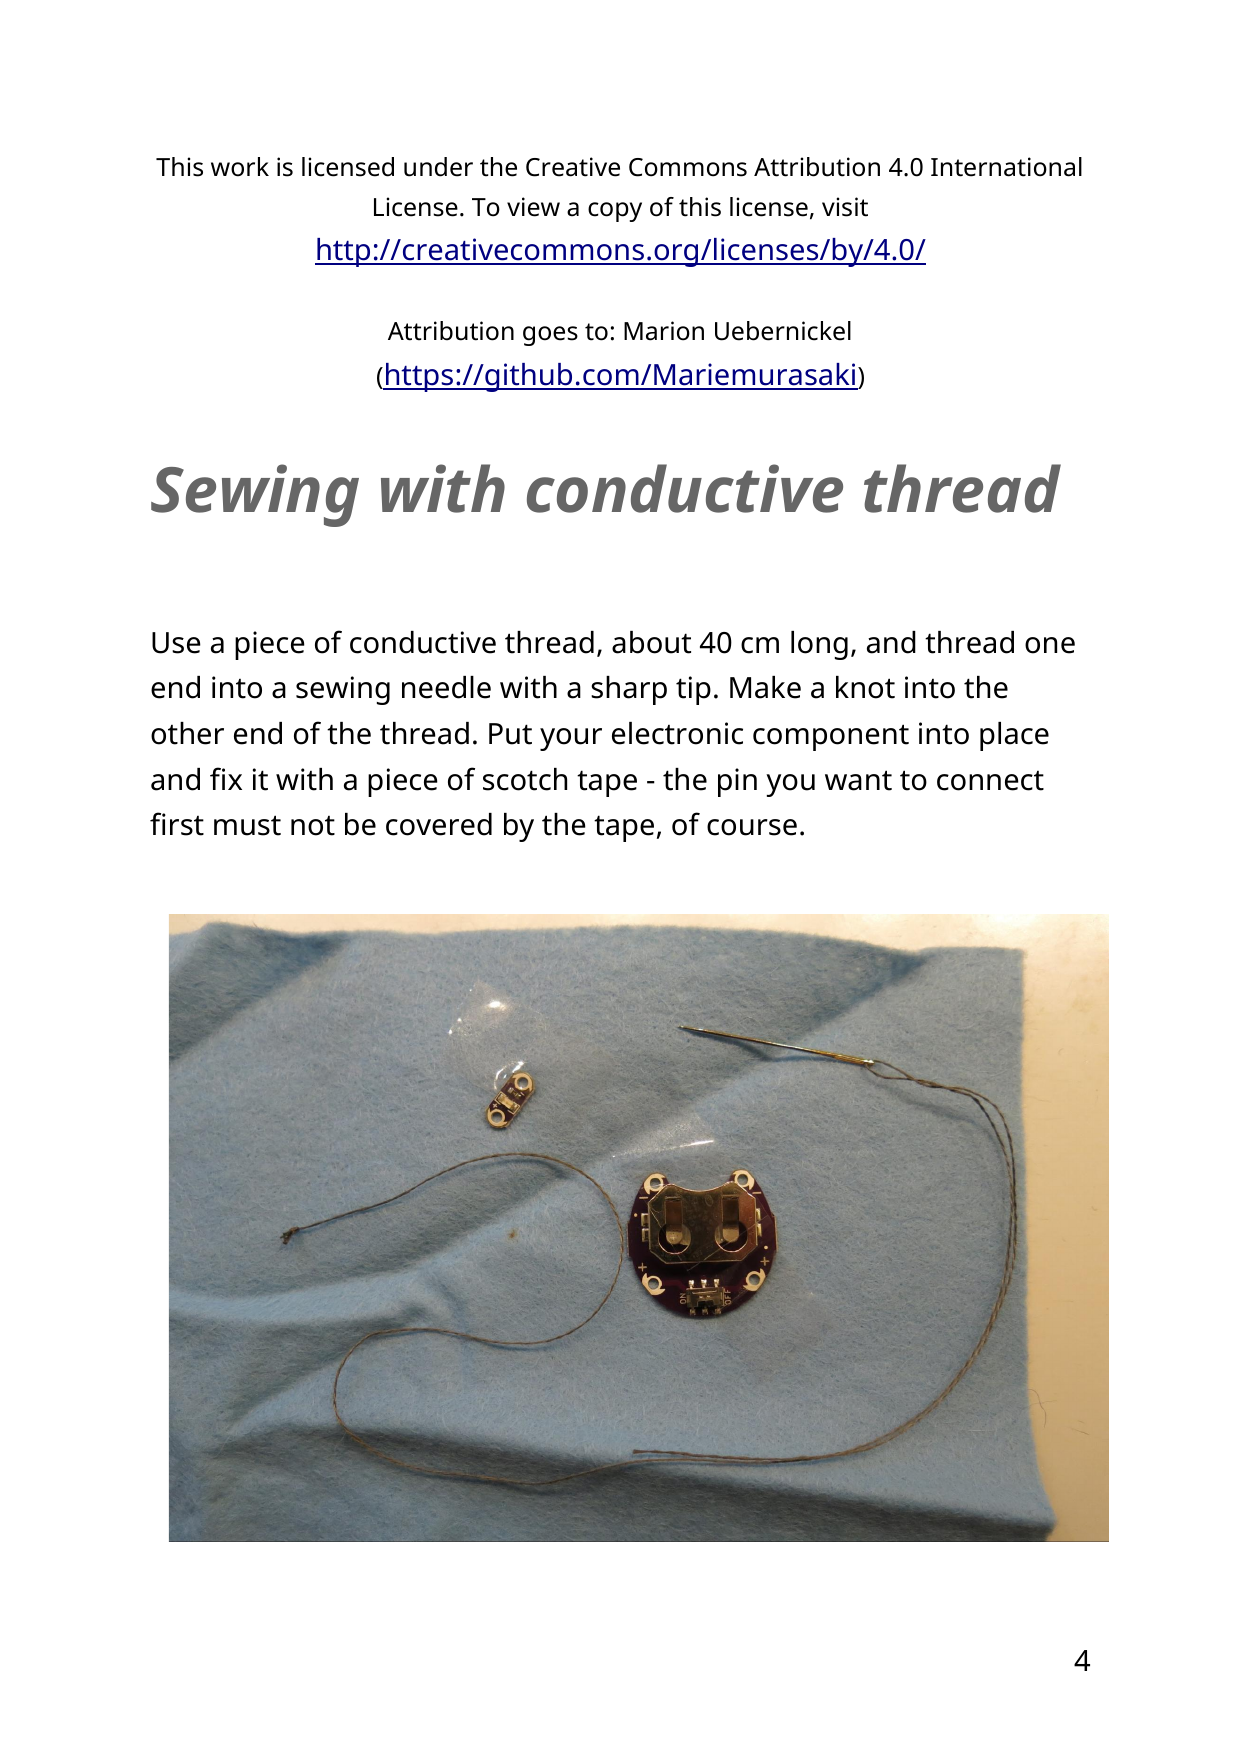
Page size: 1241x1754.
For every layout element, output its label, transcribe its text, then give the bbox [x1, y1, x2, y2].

picture [168, 914, 1109, 1542]
text Attribution goes to: Marion Uebernickel (https://github.com/Mariemurasaki) [150, 275, 1091, 394]
text Use a piece of conductive thread, about 40 cm long, and thread one end into a sewing needle with a sharp tip. Make a knot into the other end of the thread. Put your electronic component into place and fix it with a piece of scotch tape - the pin you want to connect first must not be covered by the tape, of course. [150, 622, 1091, 844]
subtitle Sewing with conductive thread [150, 445, 1091, 530]
text This work is licensed under the Creative Commons Attribution 4.0 International License. To view a copy of this license, visit http://creativecommons.org/licenses/by/4.0/ [150, 150, 1091, 269]
